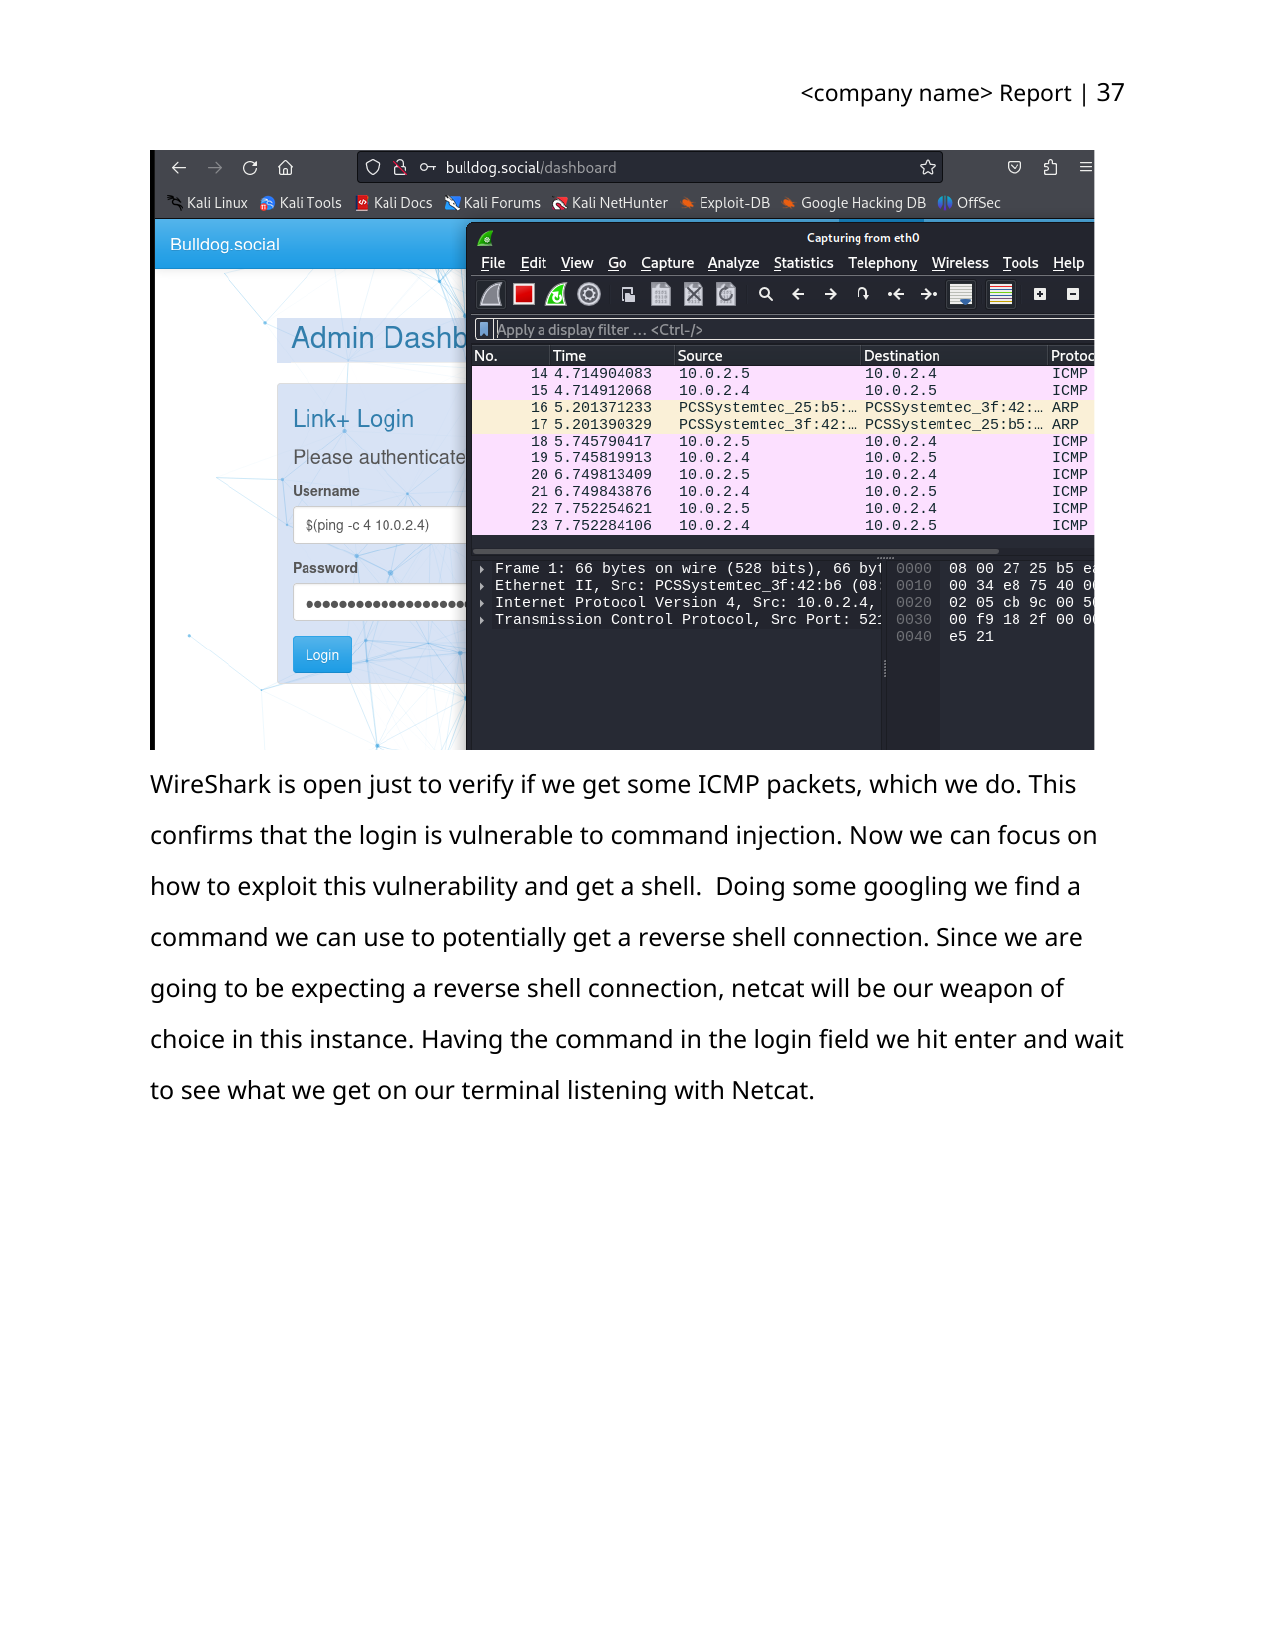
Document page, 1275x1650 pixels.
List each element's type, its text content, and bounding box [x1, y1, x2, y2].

picture [150, 150, 1095, 750]
text WireShark is open just to verify if we get some ICMP packets, which we do. This confirms that the login is vulnerable to command injection. Now we can focus on how to exploit this vulnerability and get a shell. Doing some googling we find a command we can use to potentially get a reverse shell connection. Since we are going to be expecting a reverse shell connection, netcat will be our weapon of choice in this instance. Having the command in the login field we hit enter and wait to see what we get on our terminal listening with Netcat. [150, 766, 1125, 1107]
